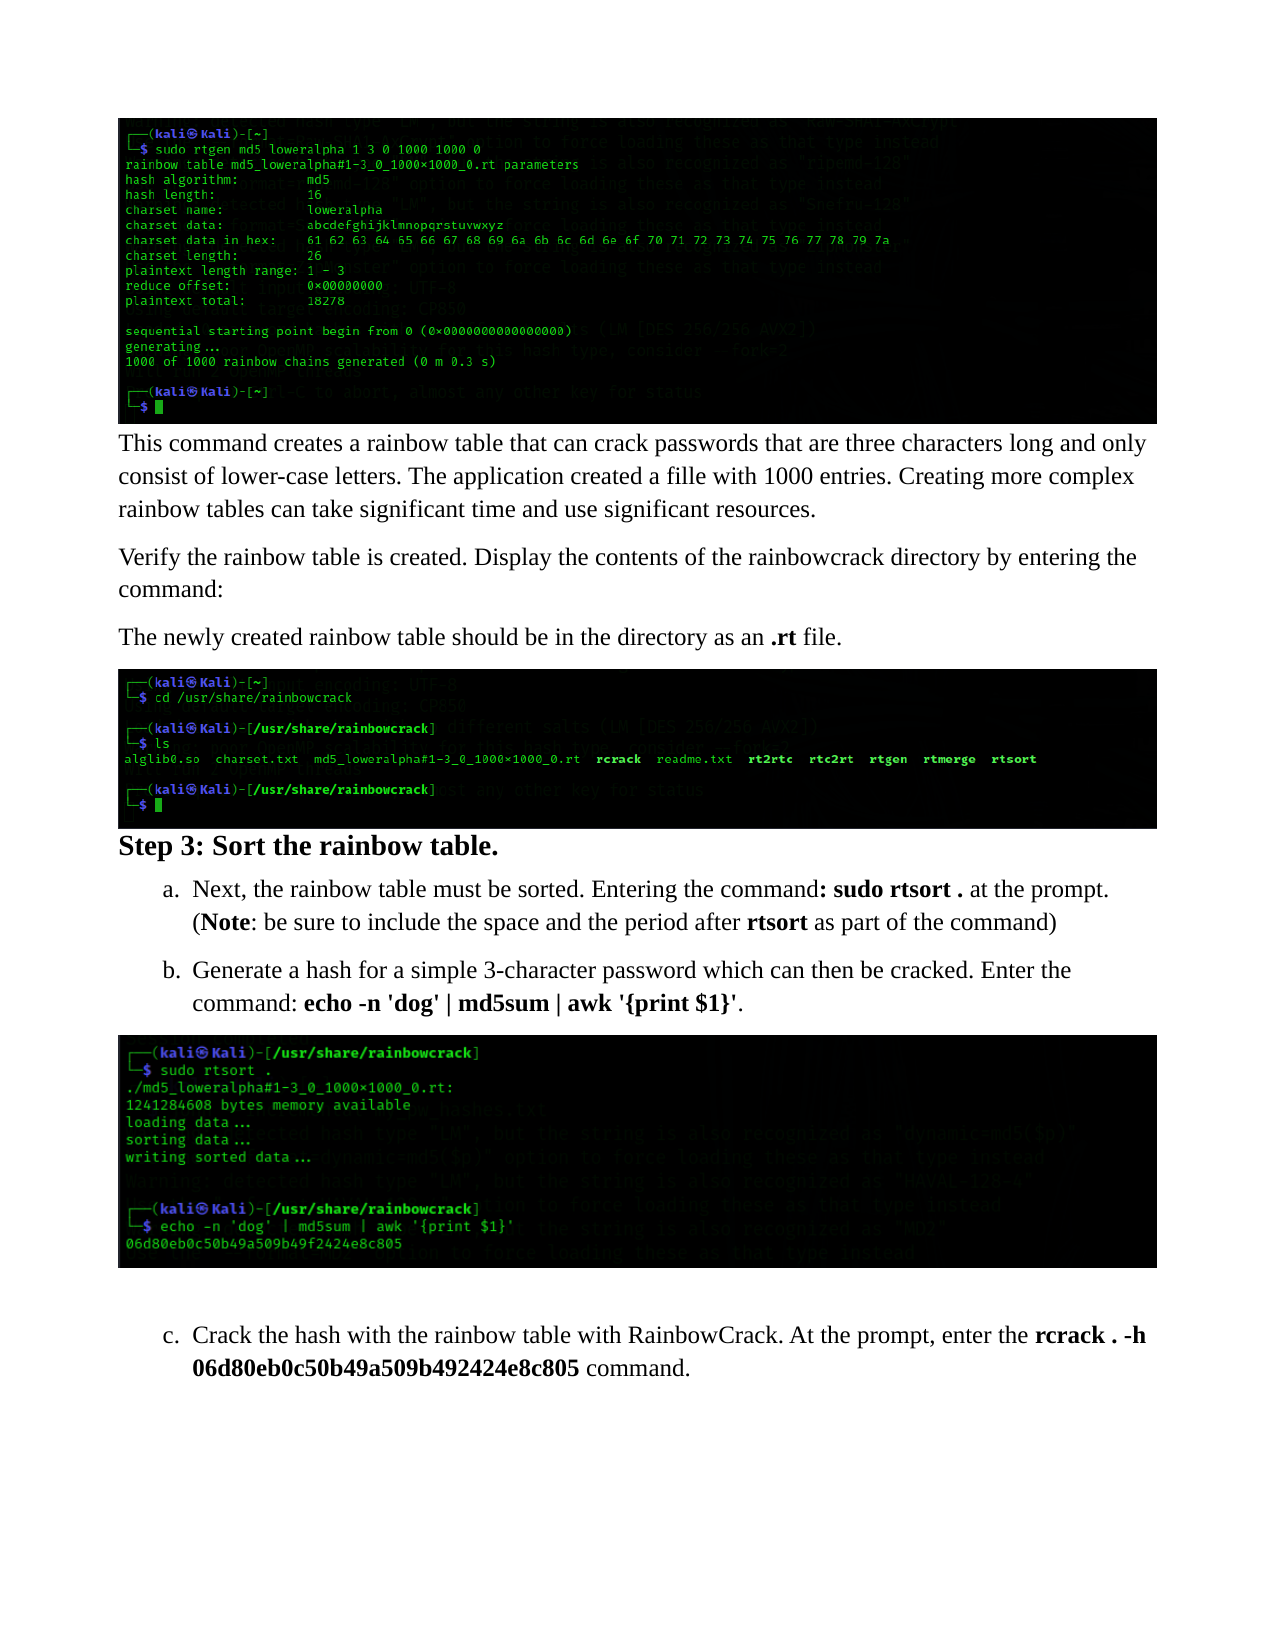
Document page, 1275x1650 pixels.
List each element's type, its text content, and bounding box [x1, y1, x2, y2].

picture [118, 669, 1157, 829]
text Verify the rainbow table is created. Display the contents of the rainbowcrack directory by entering the command: [118, 542, 1157, 603]
text The newly created rainbow table should be in the directory as an .rt file. [118, 622, 1157, 651]
list Generate a hash for a simple 3-character password which can then be cracked. Enter the command: echo -n 'dog' | md5sum | awk '{print $1}'. [162, 955, 1157, 1017]
list Next, the rainbow table must be sorted. Entering the command: sudo rtsort . at the prompt. (Note: be sure to include the space and the period after rtsort as part of the command) [162, 874, 1157, 936]
picture [118, 1035, 1157, 1268]
subtitle Step 3: Sort the rainbow table. [118, 829, 1157, 862]
list Crack the hash with the rainbow table with RainbowCrack. At the prompt, enter the rcrack . -h 06d80eb0c50b49a509b492424e8c805 command. [162, 1320, 1157, 1382]
picture [118, 118, 1157, 424]
text This command creates a rainbow table that can crack passwords that are three characters long and only consist of lower-case letters. The application created a fille with 1000 entries. Creating more complex rainbow tables can take significant time and use significant resources. [118, 424, 1157, 523]
